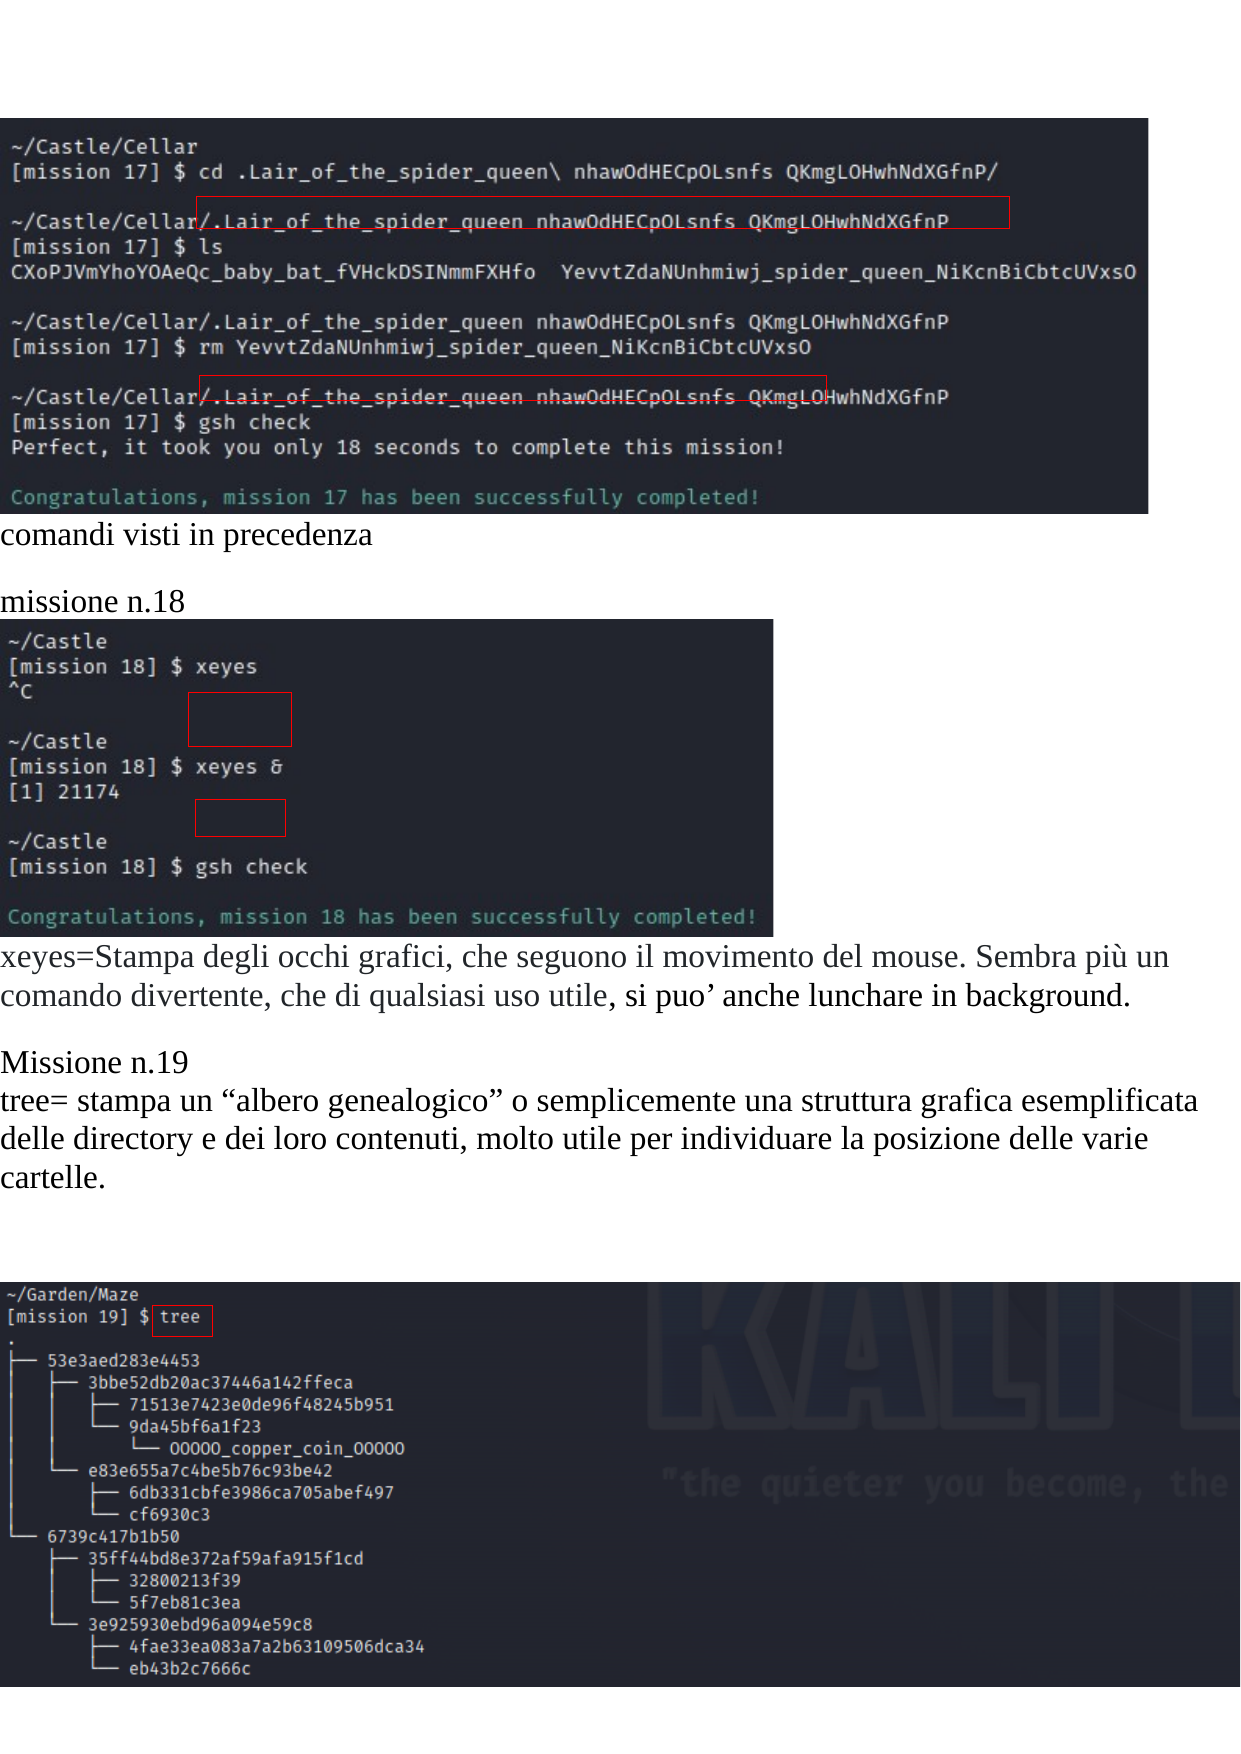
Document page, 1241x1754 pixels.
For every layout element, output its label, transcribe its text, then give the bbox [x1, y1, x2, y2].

text Missione n.19 [0, 1042, 1240, 1080]
picture [0, 619, 774, 937]
text comandi visti in precedenza [0, 514, 1240, 552]
text missione n.18 [0, 581, 1240, 619]
picture [0, 118, 1149, 514]
text tree= stampa un “albero genealogico” o semplicemente una struttura grafica esemplificata delle directory e dei loro contenuti, molto utile per individuare la posizione delle varie cartelle. [0, 1080, 1240, 1195]
text xeyes=Stampa degli occhi grafici, che seguono il movimento del mouse. Sembra più un comando divertente, che di qualsiasi uso utile, si puo’ anche lunchare in background. [0, 936, 1240, 1013]
picture [0, 1282, 1241, 1687]
